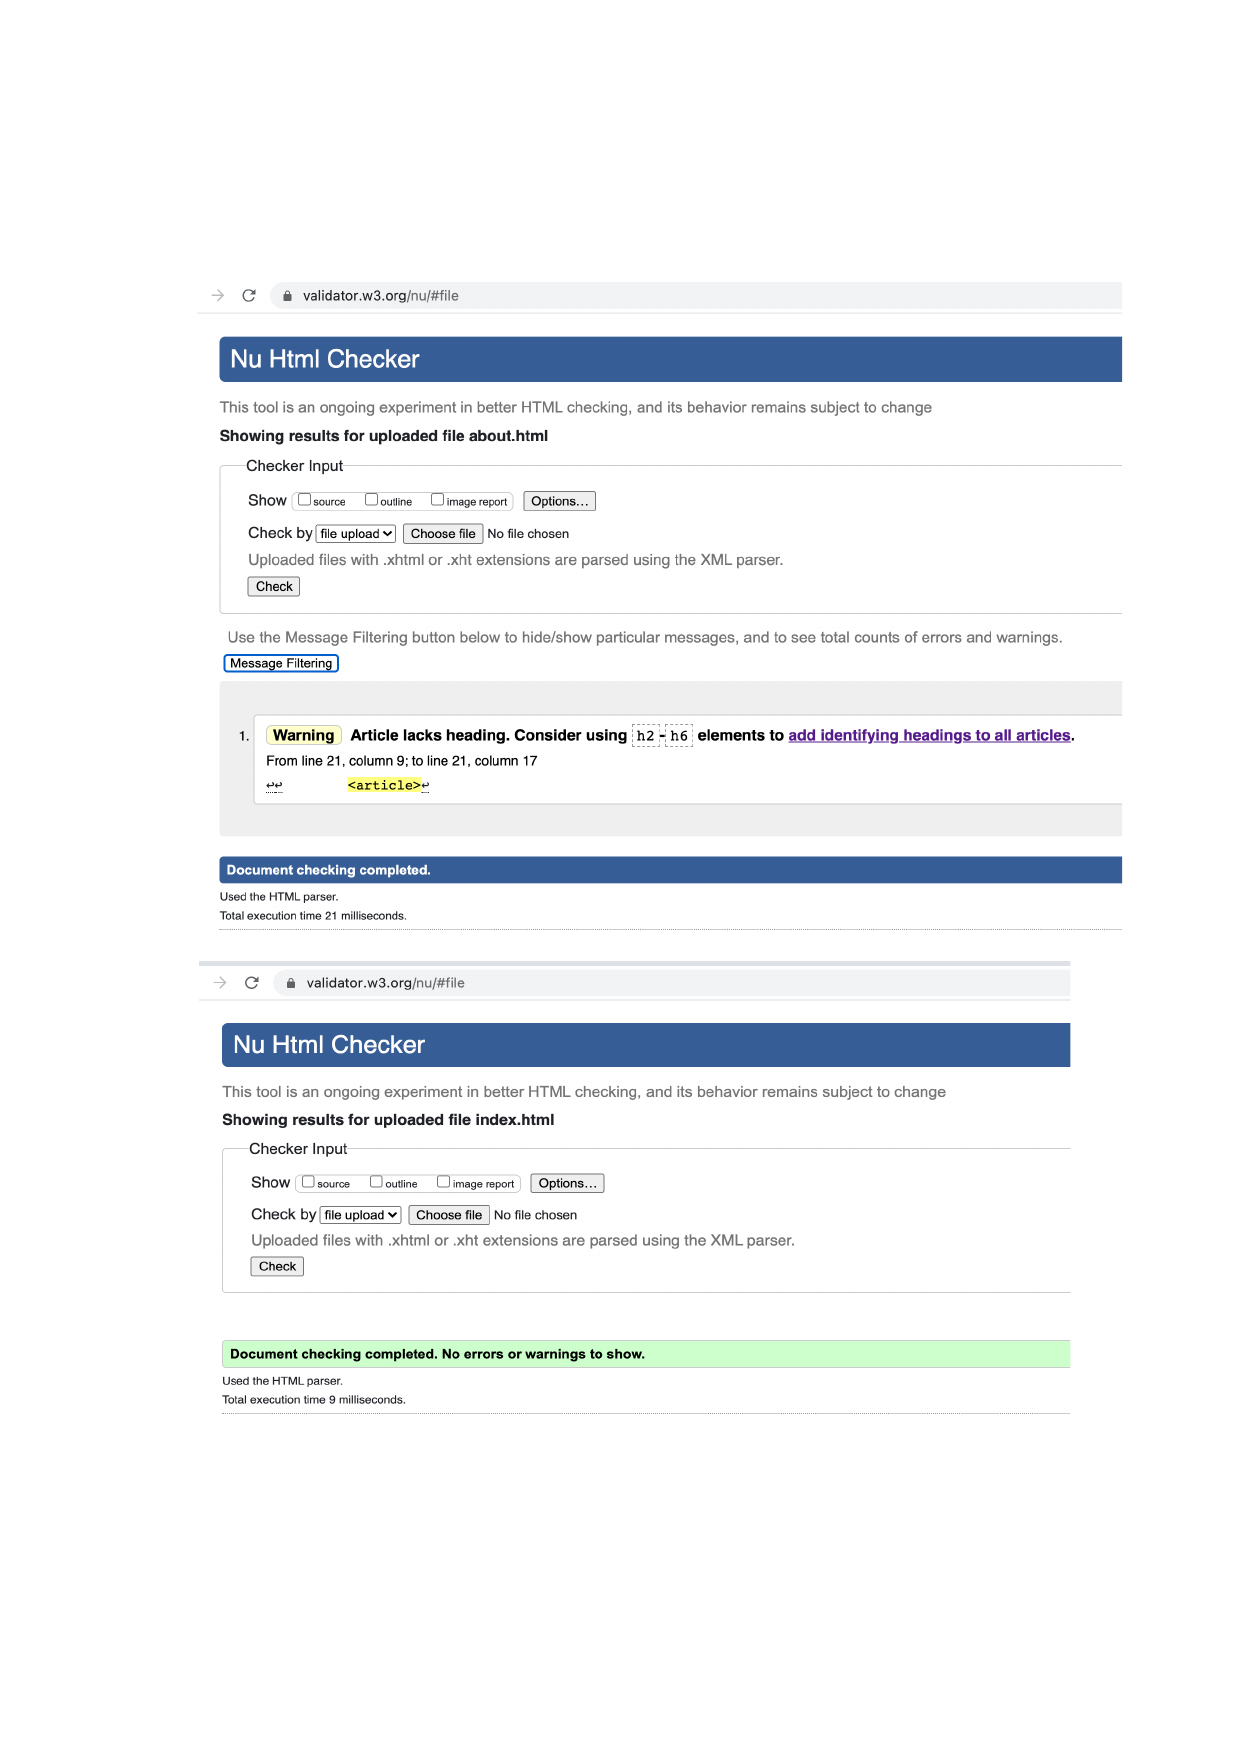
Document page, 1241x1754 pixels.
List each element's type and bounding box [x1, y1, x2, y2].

picture [196, 278, 1123, 930]
picture [199, 961, 1071, 1449]
